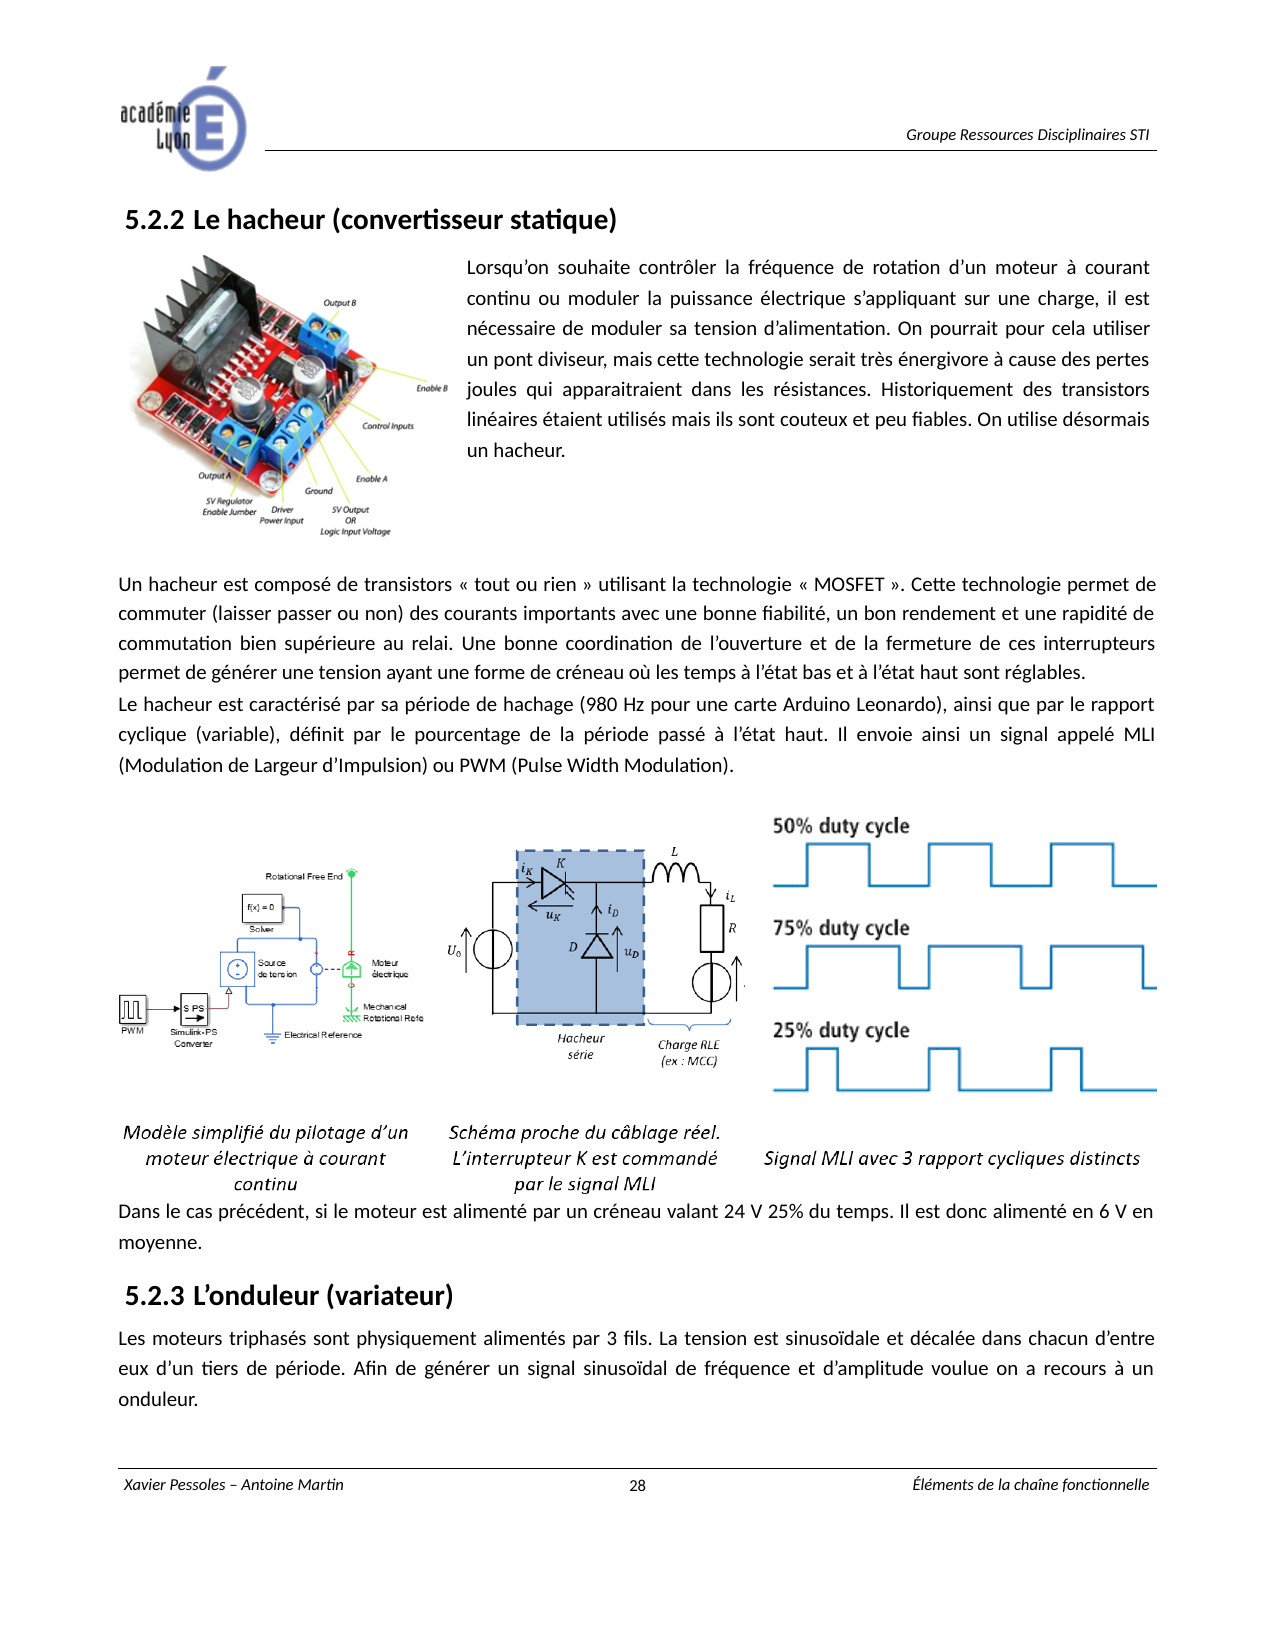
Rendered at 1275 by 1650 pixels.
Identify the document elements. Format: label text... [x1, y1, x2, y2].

picture [130, 254, 449, 537]
text Un hacheur est composé de transistors « tout ou rien » utilisant la technologie « MOSFET ». Cette technologie permet de commuter (laisser passer ou non) des courants importants avec une bonne fiabilité, un bon rendement et une rapidité de commutation bien supérieure au relai. Une bonne coordination de l’ouverture et de la fermeture de ces interrupteurs permet de générer une tension ayant une forme de créneau où les temps à l’état bas et à l’état haut sont réglables. [118, 571, 1157, 684]
picture [121, 66, 247, 173]
subtitle Le hacheur (convertisseur statique) [118, 201, 1157, 236]
table_header Lorsqu’on souhaite contrôler la fréquence de rotation d’un moteur à courant continu ou moduler la puissance électrique s’appliquant sur une charge, il est nécessaire de moduler sa tension d’alimentation. On pourrait pour cela utiliser un pont diviseur, mais cette technologie serait très énergivore à cause des pertes joules qui apparaitraient dans les résistances. Historiquement des transistors linéaires étaient utilisés mais ils sont couteux et peu fiables. On utilise désormais un hacheur. [461, 249, 1157, 571]
table_header [118, 249, 461, 571]
text Dans le cas précédent, si le moteur est alimenté par un créneau valant 24 V 25% du temps. Il est donc alimenté en 6 V en moyenne. [118, 1194, 1157, 1254]
picture [118, 813, 1157, 1194]
text Le hacheur est caractérisé par sa période de hachage (980 Hz pour une carte Arduino Leonardo), ainsi que par le rapport cyclique (variable), définit par le pourcentage de la période passé à l’état haut. Il envoie ainsi un signal appelé MLI (Modulation de Largeur d’Impulsion) ou PWM (Pulse Width Modulation). [118, 691, 1157, 777]
subtitle L’onduleur (variateur) [118, 1277, 1157, 1312]
text Les moteurs triphasés sont physiquement alimentés par 3 fils. La tension est sinusoïdale et décalée dans chacun d’entre eux d’un tiers de période. Afin de générer un signal sinusoïdal de fréquence et d’amplitude voulue on a recours à un onduleur. [118, 1325, 1157, 1411]
